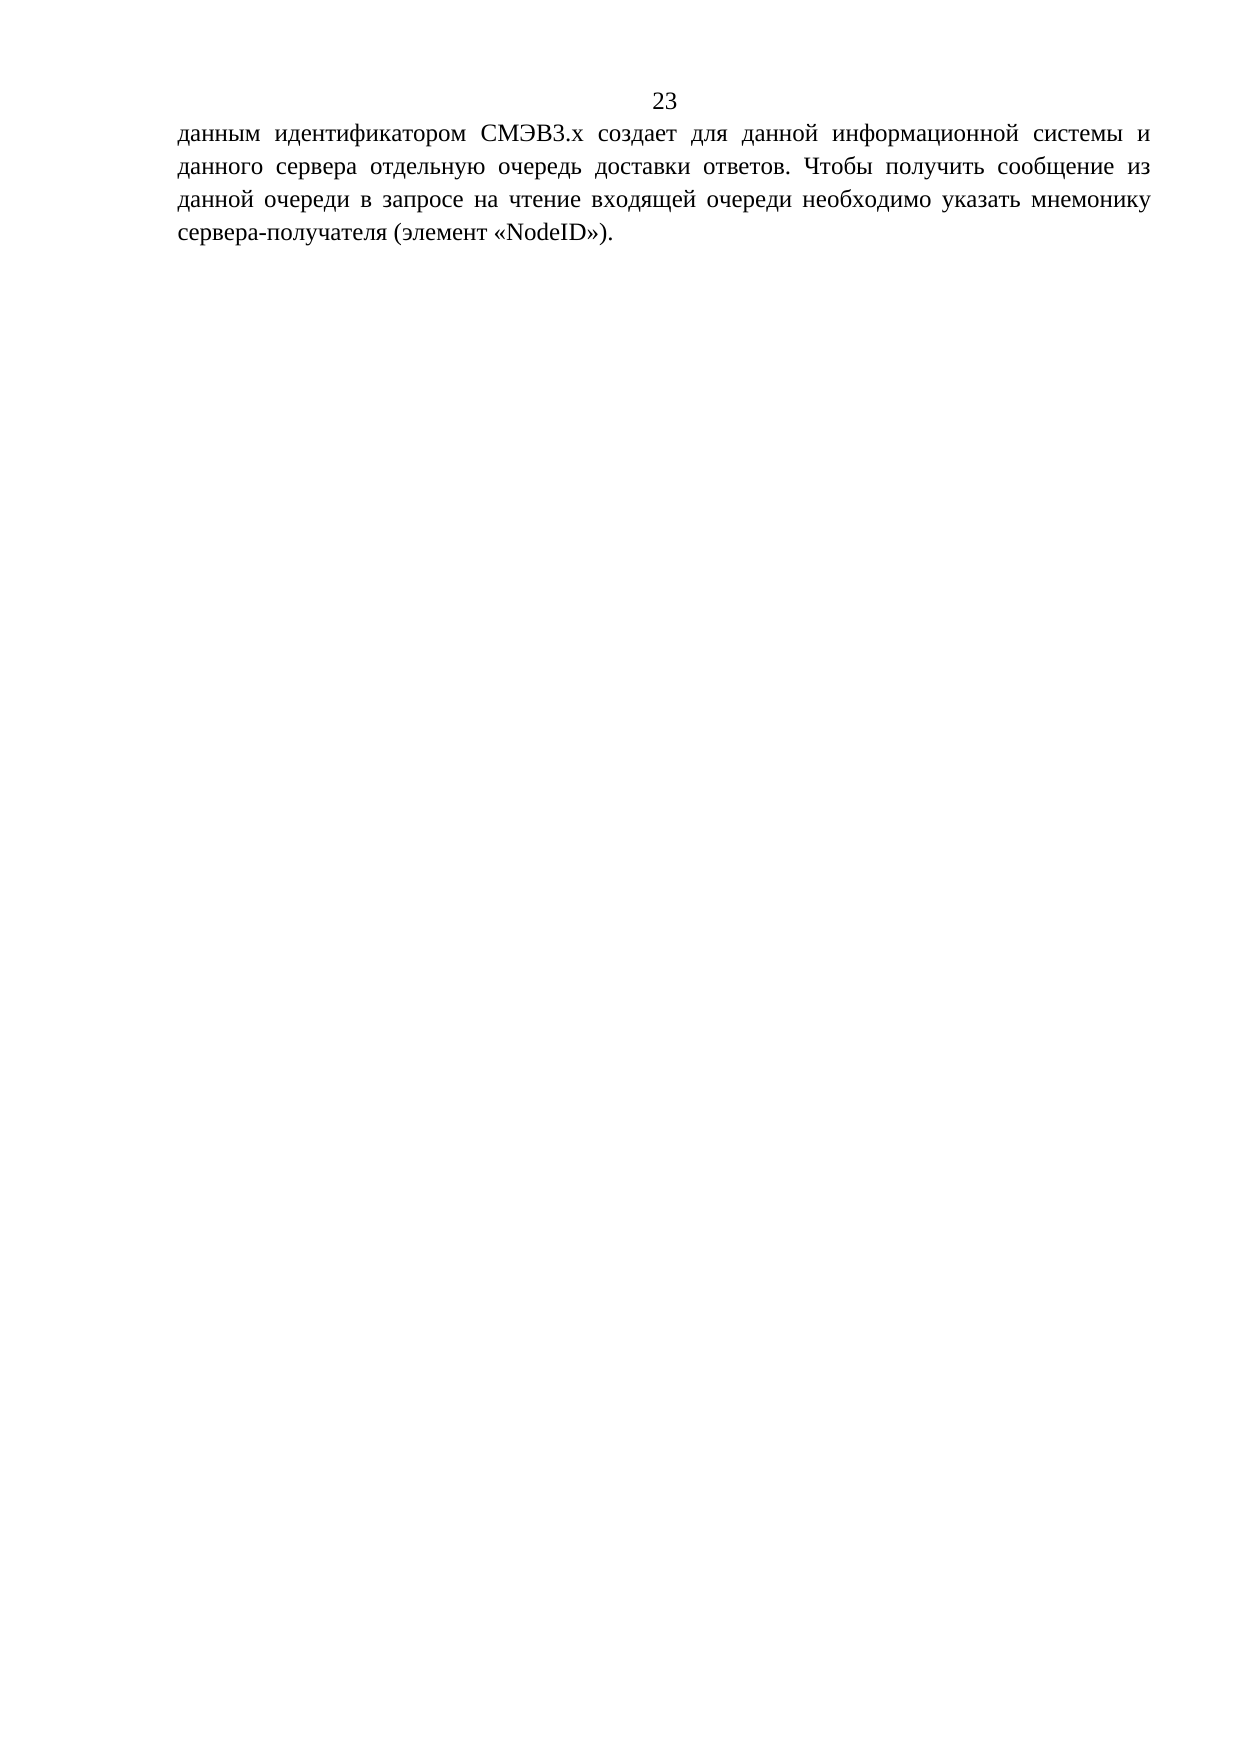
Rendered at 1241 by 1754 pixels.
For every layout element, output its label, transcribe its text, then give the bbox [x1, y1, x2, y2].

text данным идентификатором СМЭВ3.х создает для данной информационной системы и данного сервера отдельную очередь доставки ответов. Чтобы получить сообщение из данной очереди в запросе на чтение входящей очереди необходимо указать мнемонику сервера-получателя (элемент «NodeID»). [177, 118, 1152, 246]
